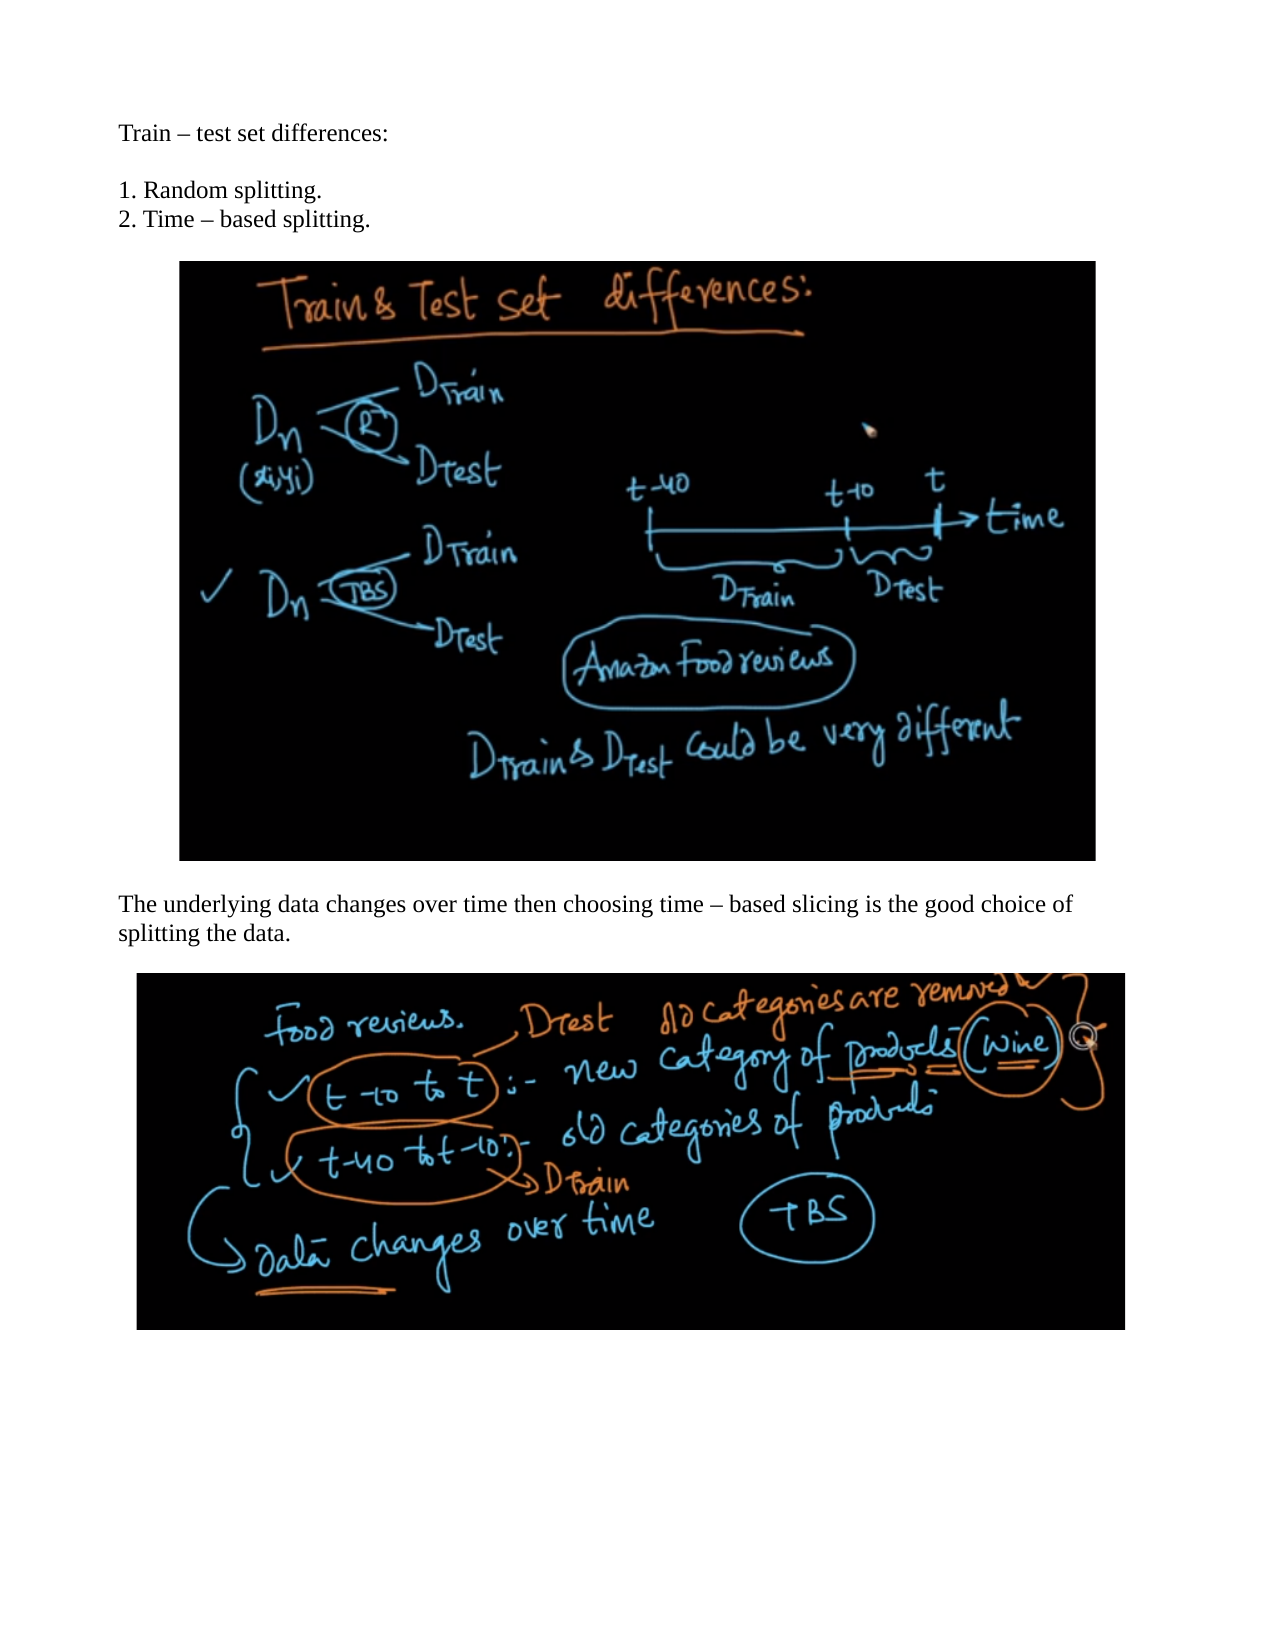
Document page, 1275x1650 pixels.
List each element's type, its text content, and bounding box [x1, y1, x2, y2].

picture [136, 973, 1126, 1330]
text The underlying data changes over time then choosing time – based slicing is the good choice of splitting the data. [118, 889, 1157, 947]
picture [179, 261, 1096, 861]
text Train – test set differences: [118, 118, 1157, 147]
text 1. Random splitting. [118, 176, 1157, 204]
text 2. Time – based splitting. [118, 204, 1157, 233]
